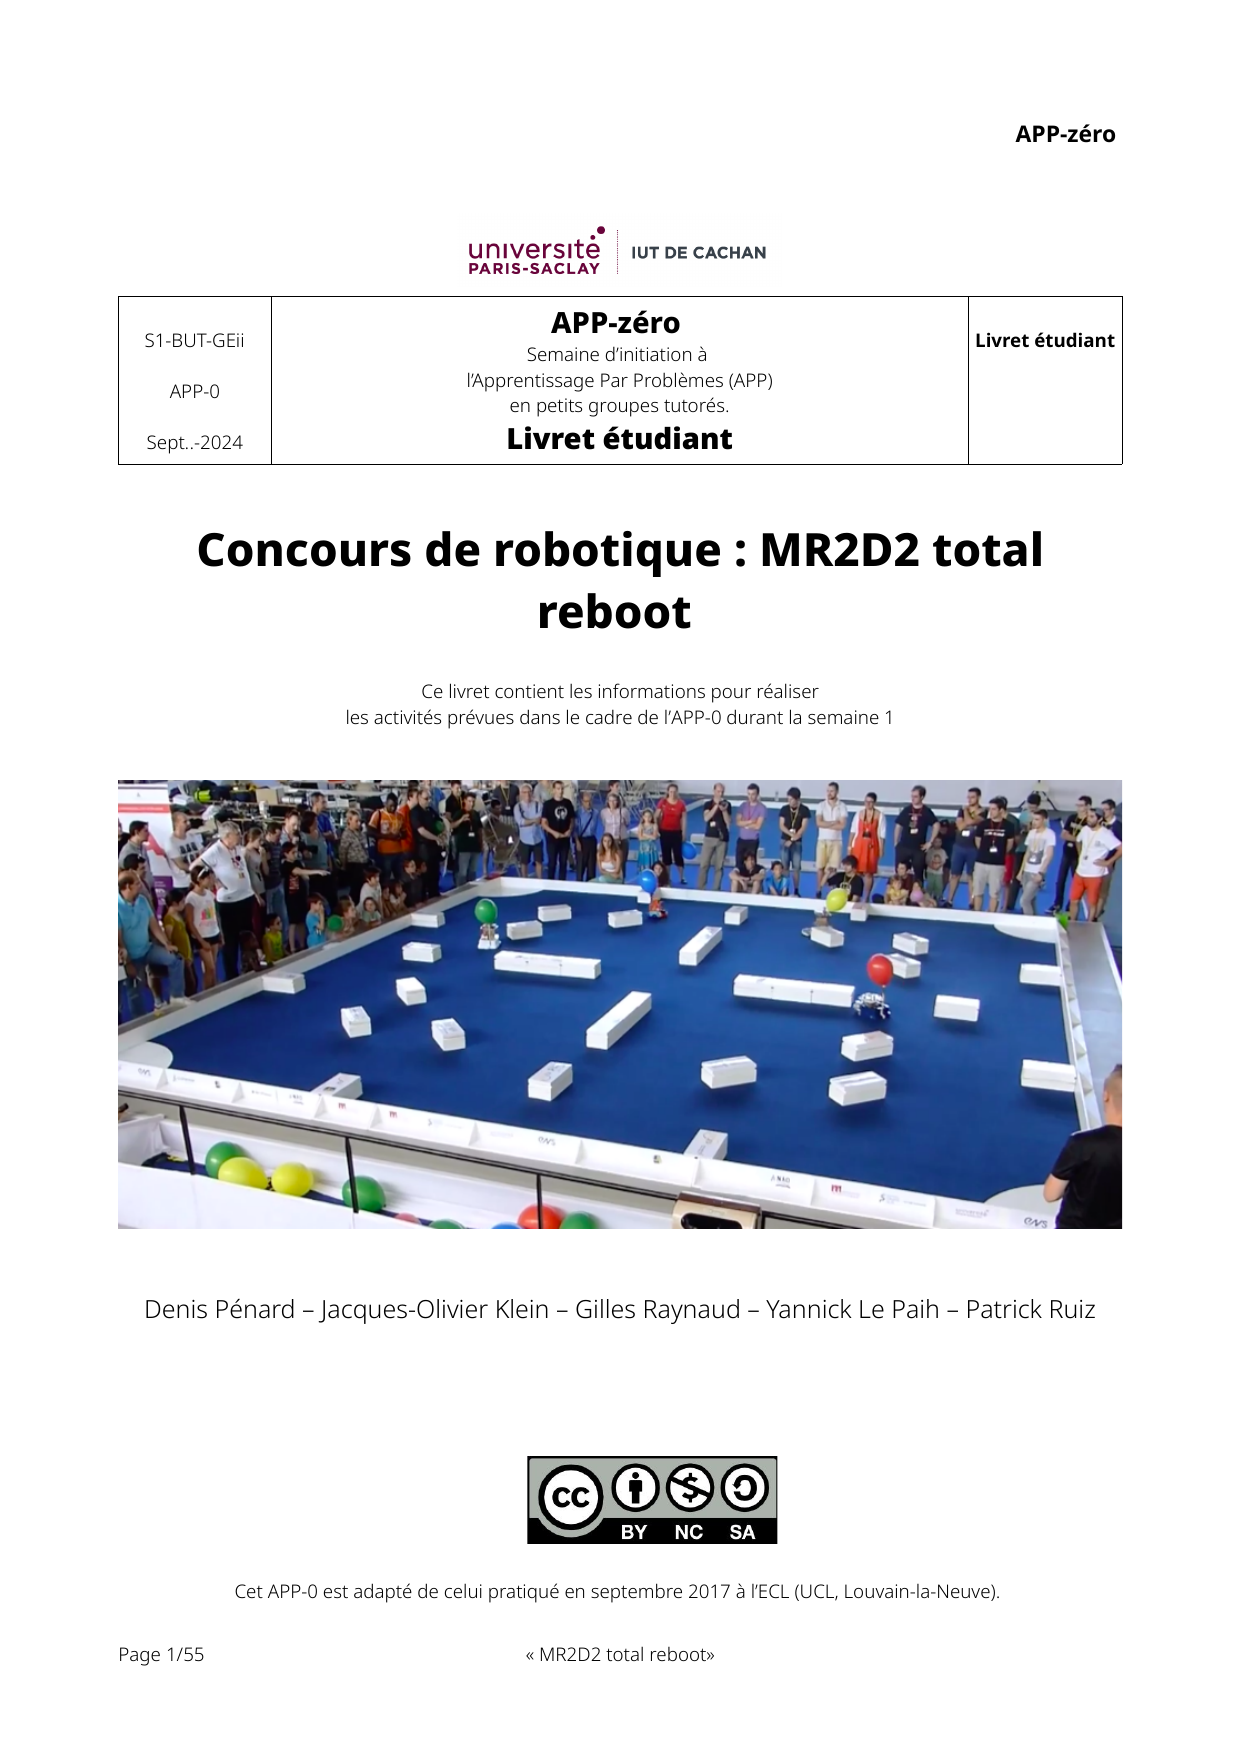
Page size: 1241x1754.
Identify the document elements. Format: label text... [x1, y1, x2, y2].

text Cet APP-0 est adapté de celui pratiqué en septembre 2017 à l’ECL (UCL, Louvain-la-Neuve). [118, 1578, 1122, 1603]
text les activités prévues dans le cadre de l’APP-0 durant la semaine 1 [118, 704, 1122, 729]
table_header [118, 208, 271, 296]
table_header [968, 208, 1122, 296]
text Ce livret contient les informations pour réaliser [118, 678, 1122, 704]
picture [457, 213, 782, 287]
picture [118, 780, 1123, 1229]
title Concours de robotique : MR2D2 total reboot [118, 518, 1122, 642]
text Denis Pénard – Jacques-Olivier Klein – Gilles Raynaud – Yannick Le Paih – Patrick Ruiz [118, 1292, 1122, 1326]
table_cell APP-zéro Semaine d’initiation à l’Apprentissage Par Problèmes (APP) en petits groupes tutorés. Livret étudiant [272, 297, 968, 464]
table_cell Livret étudiant [969, 297, 1122, 464]
table_header [271, 208, 968, 296]
picture [527, 1456, 778, 1544]
table_cell S1-BUT-GEii APP-0 Sept..-2024 [119, 297, 271, 464]
